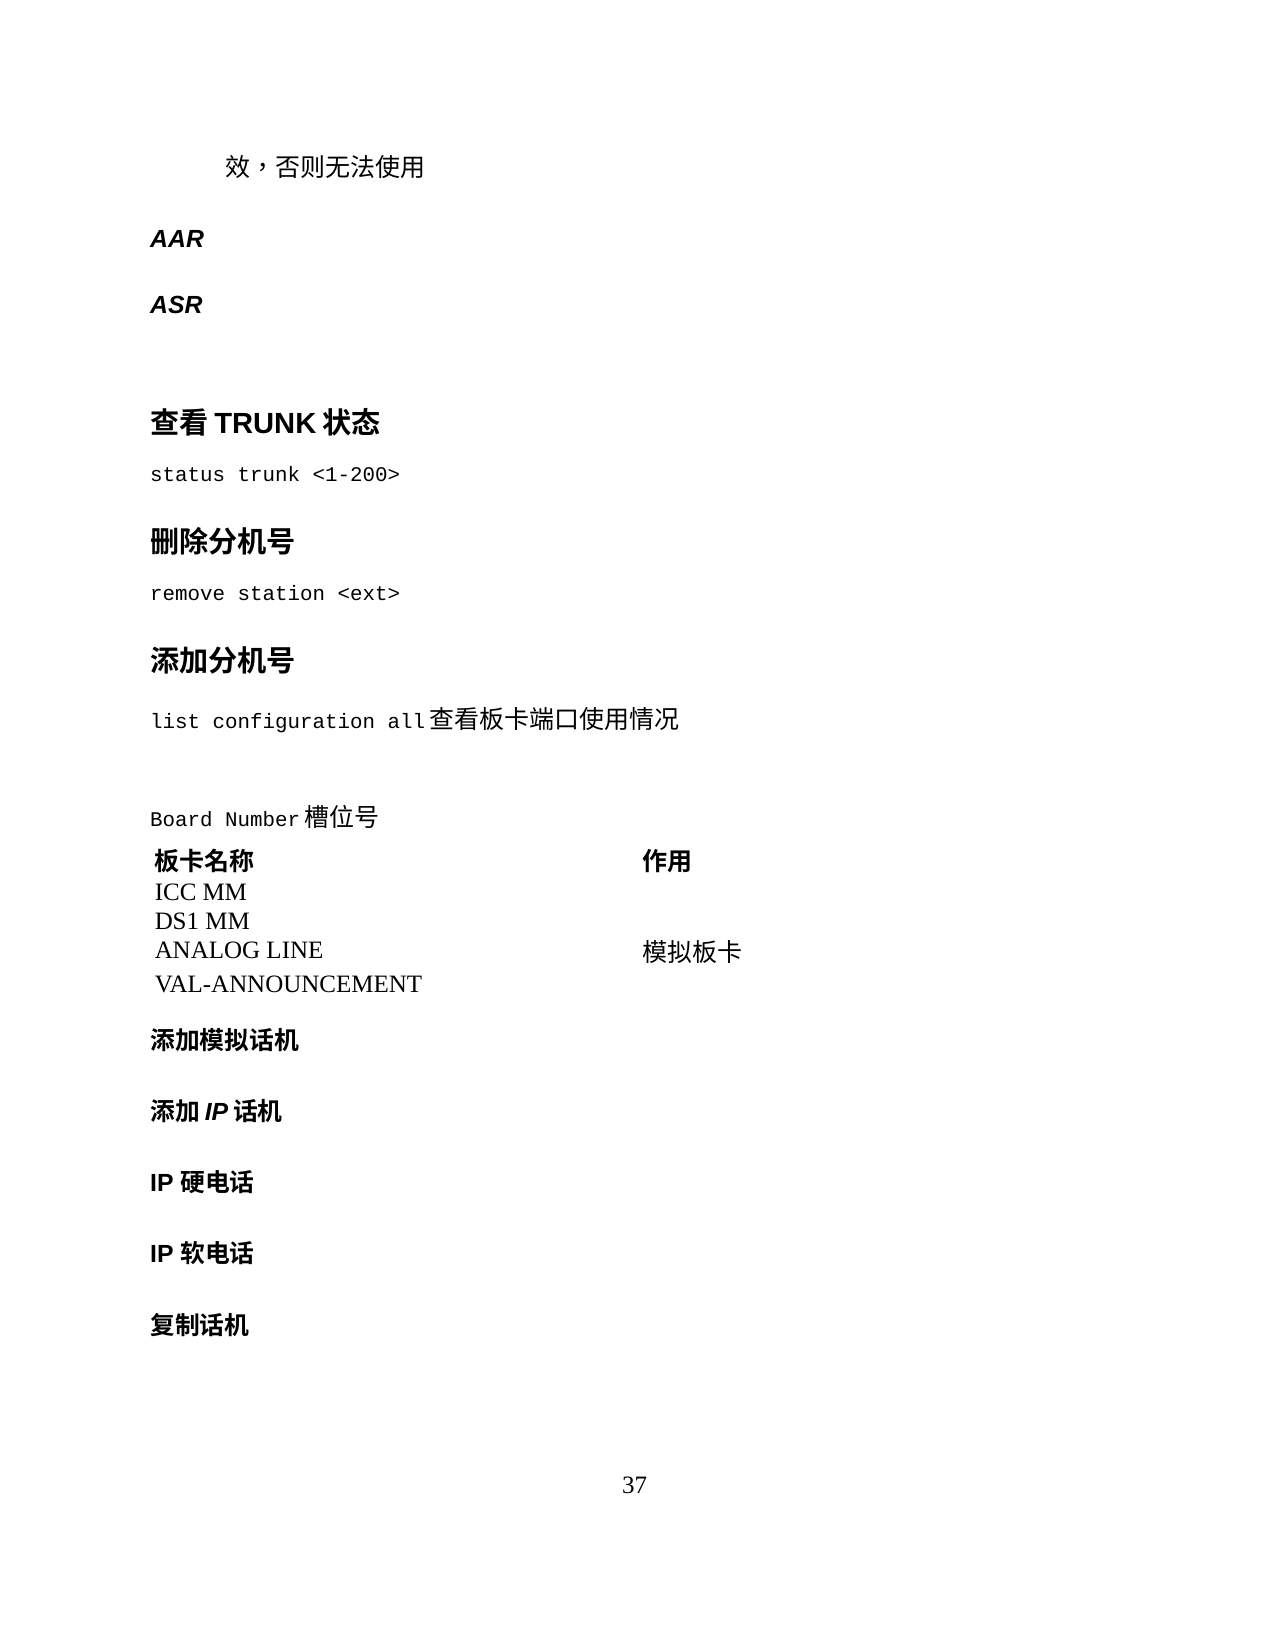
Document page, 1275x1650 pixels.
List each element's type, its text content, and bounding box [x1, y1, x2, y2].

table_cell DS1 MM [150, 906, 637, 935]
table_cell 模拟板卡 [638, 935, 1125, 969]
subtitle 添加分机号 [150, 640, 1125, 680]
subtitle IP 硬电话 [150, 1165, 1125, 1199]
subtitle ASR [150, 290, 1125, 319]
subtitle 复制话机 [150, 1307, 1125, 1341]
table_cell [638, 877, 1125, 906]
table_header 板卡名称 [150, 843, 637, 877]
table_cell VAL-ANNOUNCEMENT [150, 969, 637, 997]
text status trunk <1-200> [150, 464, 1125, 488]
table_header 作用 [638, 843, 1125, 877]
text remove station <ext> [150, 583, 1125, 606]
table_cell ICC MM [150, 877, 637, 906]
text Board Number槽位号 [150, 800, 1125, 834]
table_cell [638, 969, 1125, 997]
subtitle 添加模拟话机 [150, 1022, 1125, 1056]
subtitle 删除分机号 [150, 522, 1125, 561]
subtitle 查看TRUNK状态 [150, 403, 1125, 442]
text 效，否则无法使用 [225, 150, 1125, 184]
subtitle AAR [150, 224, 1125, 253]
subtitle 添加IP话机 [150, 1094, 1125, 1127]
table_cell ANALOG LINE [150, 935, 637, 969]
table_cell [638, 906, 1125, 935]
subtitle IP 软电话 [150, 1236, 1125, 1270]
text list configuration all查看板卡端口使用情况 [150, 701, 1125, 736]
